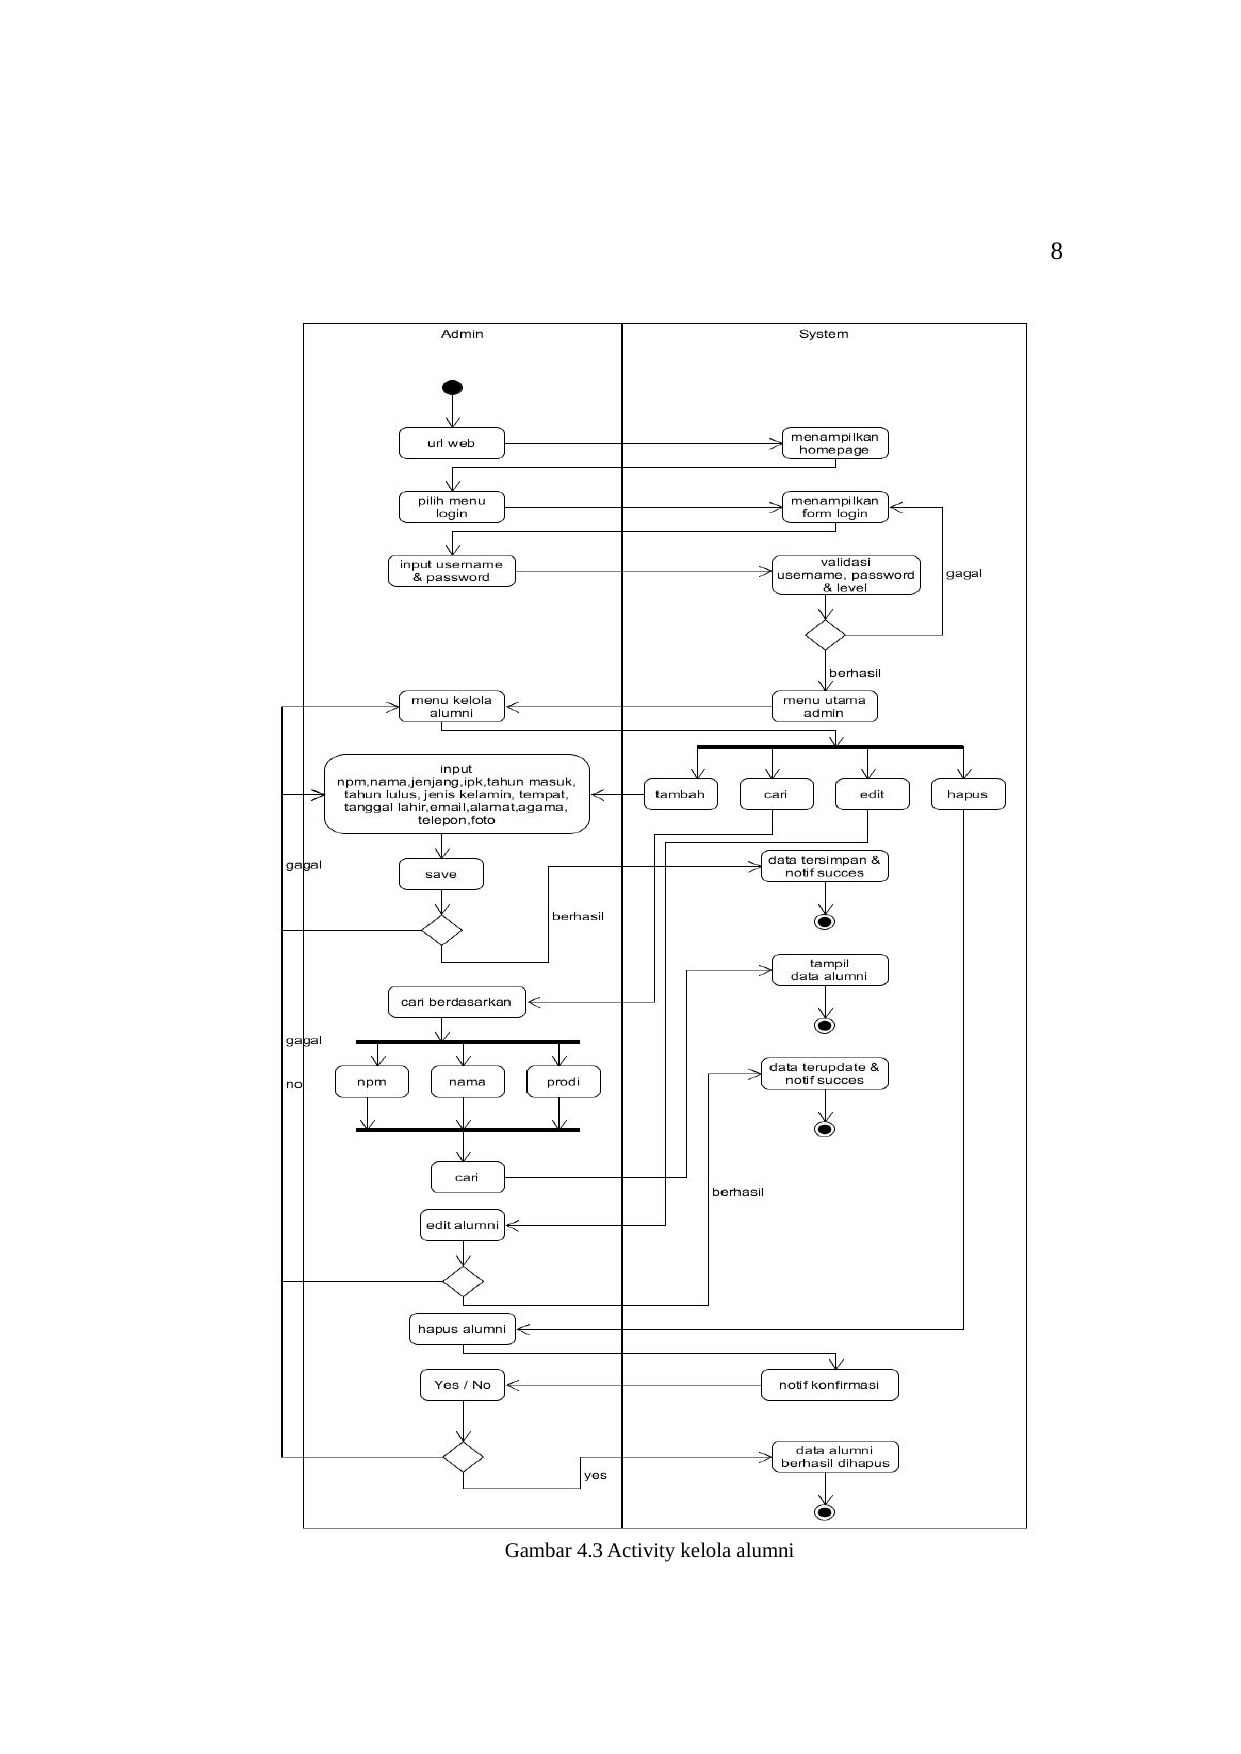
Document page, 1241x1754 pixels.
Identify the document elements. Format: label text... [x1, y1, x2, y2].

text Gambar 4.3 Activity kelola alumni [251, 1533, 1048, 1562]
picture [251, 307, 1048, 1533]
